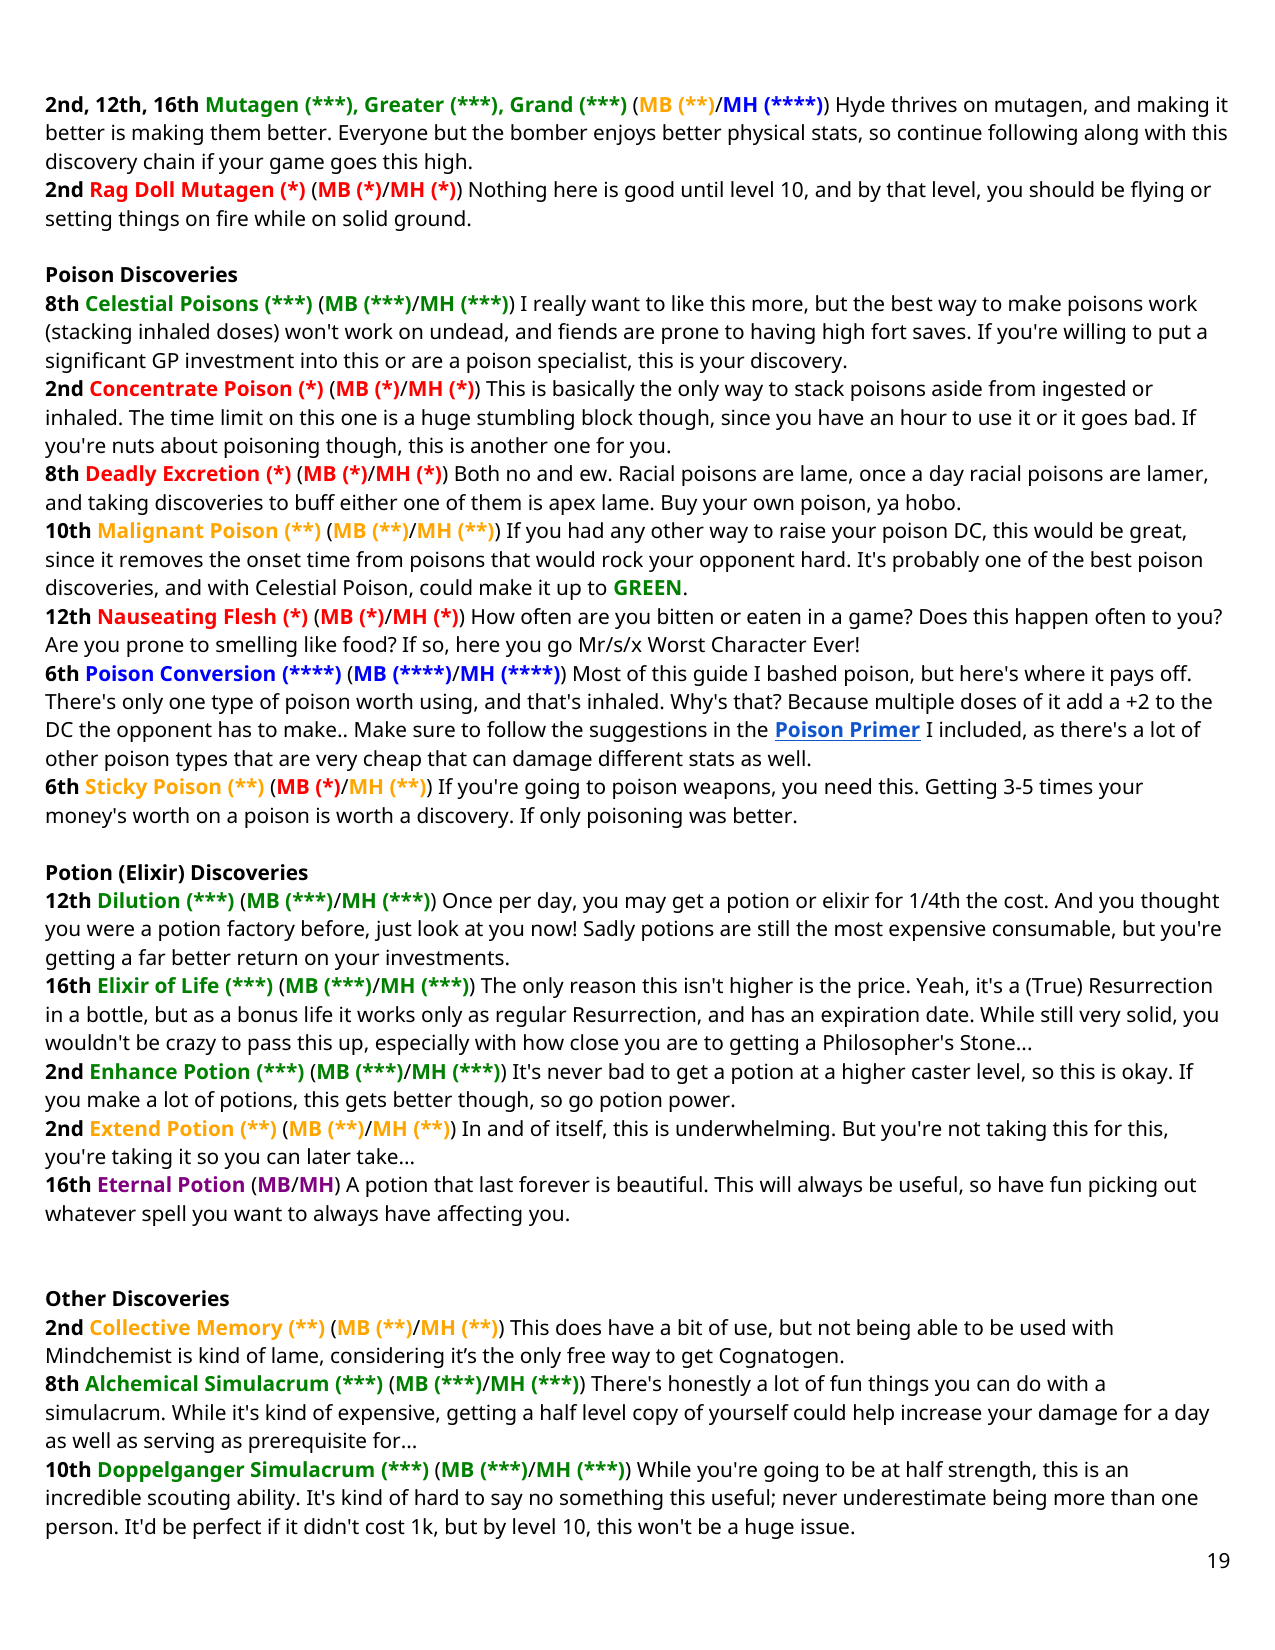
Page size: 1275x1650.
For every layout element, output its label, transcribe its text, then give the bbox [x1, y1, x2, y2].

text 16th Elixir of Life (***) (MB (***)/MH (***)) The only reason this isn't higher is the price. Yeah, it's a (True) Resurrection in a bottle, but as a bonus life it works only as regular Resurrection, and has an expiration date. While still very solid, you wouldn't be crazy to pass this up, especially with how close you are to getting a Philosopher's Stone... [45, 971, 1230, 1057]
text 16th Eternal Potion (MB/MH) A potion that last forever is beautiful. This will always be useful, so have fun picking out whatever spell you want to always have affecting you. [45, 1171, 1230, 1227]
text 6th Sticky Poison (**) (MB (*)/MH (**)) If you're going to poison weapons, you need this. Getting 3-5 times your money's worth on a poison is worth a discovery. If only poisoning was better. [45, 772, 1230, 829]
text 2nd Extend Potion (**) (MB (**)/MH (**)) In and of itself, this is underwhelming. But you're not taking this for this, you're taking it so you can later take... [45, 1114, 1230, 1171]
text 2nd Rag Doll Mutagen (*) (MB (*)/MH (*)) Nothing here is good until level 10, and by that level, you should be flying or setting things on fire while on solid ground. [45, 175, 1230, 232]
text 2nd, 12th, 16th Mutagen (***), Greater (***), Grand (***) (MB (**)/MH (****)) Hyde thrives on mutagen, and making it better is making them better. Everyone but the bomber enjoys better physical stats, so continue following along with this discovery chain if your game goes this high. [45, 90, 1230, 175]
text 8th Celestial Poisons (***) (MB (***)/MH (***)) I really want to like this more, but the best way to make poisons work (stacking inhaled doses) won't work on undead, and fiends are prone to having high fort saves. If you're willing to put a significant GP investment into this or are a poison specialist, this is your discovery. [45, 289, 1230, 374]
text Other Discoveries [45, 1284, 1230, 1313]
text 12th Nauseating Flesh (*) (MB (*)/MH (*)) How often are you bitten or eaten in a game? Does this happen often to you? Are you prone to smelling like food? If so, here you go Mr/s/x Worst Character Ever! [45, 602, 1230, 659]
text 6th Poison Conversion (****) (MB (****)/MH (****)) Most of this guide I bashed poison, but here's where it pays off. There's only one type of poison worth using, and that's inhaled. Why's that? Because multiple doses of it add a +2 to the DC the opponent has to make.. Make sure to follow the suggestions in the Poison Primer I included, as there's a lot of other poison types that are very cheap that can damage different stats as well. [45, 659, 1230, 772]
text 2nd Enhance Potion (***) (MB (***)/MH (***)) It's never bad to get a potion at a higher caster level, so this is okay. If you make a lot of potions, this gets better though, so go potion power. [45, 1057, 1230, 1114]
text 12th Dilution (***) (MB (***)/MH (***)) Once per day, you may get a potion or elixir for 1/4th the cost. And you thought you were a potion factory before, just look at you now! Sadly potions are still the most expensive consumable, but you're getting a far better return on your investments. [45, 886, 1230, 971]
text 10th Malignant Poison (**) (MB (**)/MH (**)) If you had any other way to raise your poison DC, this would be great, since it removes the onset time from poisons that would rock your opponent hard. It's probably one of the best poison discoveries, and with Celestial Poison, could make it up to GREEN. [45, 516, 1230, 602]
text 2nd Collective Memory (**) (MB (**)/MH (**)) This does have a bit of use, but not being able to be used with Mindchemist is kind of lame, considering it’s the only free way to get Cognatogen. [45, 1313, 1230, 1369]
text 2nd Concentrate Poison (*) (MB (*)/MH (*)) This is basically the only way to stack poisons aside from ingested or inhaled. The time limit on this one is a huge stumbling block though, since you have an hour to use it or it goes bad. If you're nuts about poisoning though, this is another one for you. [45, 374, 1230, 459]
text Potion (Elixir) Discoveries [45, 858, 1230, 886]
text Poison Discoveries [45, 261, 1230, 289]
text 8th Deadly Excretion (*) (MB (*)/MH (*)) Both no and ew. Racial poisons are lame, once a day racial poisons are lamer, and taking discoveries to buff either one of them is apex lame. Buy your own poison, ya hobo. [45, 459, 1230, 516]
text 10th Doppelganger Simulacrum (***) (MB (***)/MH (***)) While you're going to be at half strength, this is an incredible scouting ability. It's kind of hard to say no something this useful; never underestimate being more than one person. It'd be perfect if it didn't cost 1k, but by level 10, this won't be a huge issue. [45, 1455, 1230, 1540]
text 8th Alchemical Simulacrum (***) (MB (***)/MH (***)) There's honestly a lot of fun things you can do with a simulacrum. While it's kind of expensive, getting a half level copy of yourself could help increase your damage for a day as well as serving as prerequisite for... [45, 1369, 1230, 1455]
